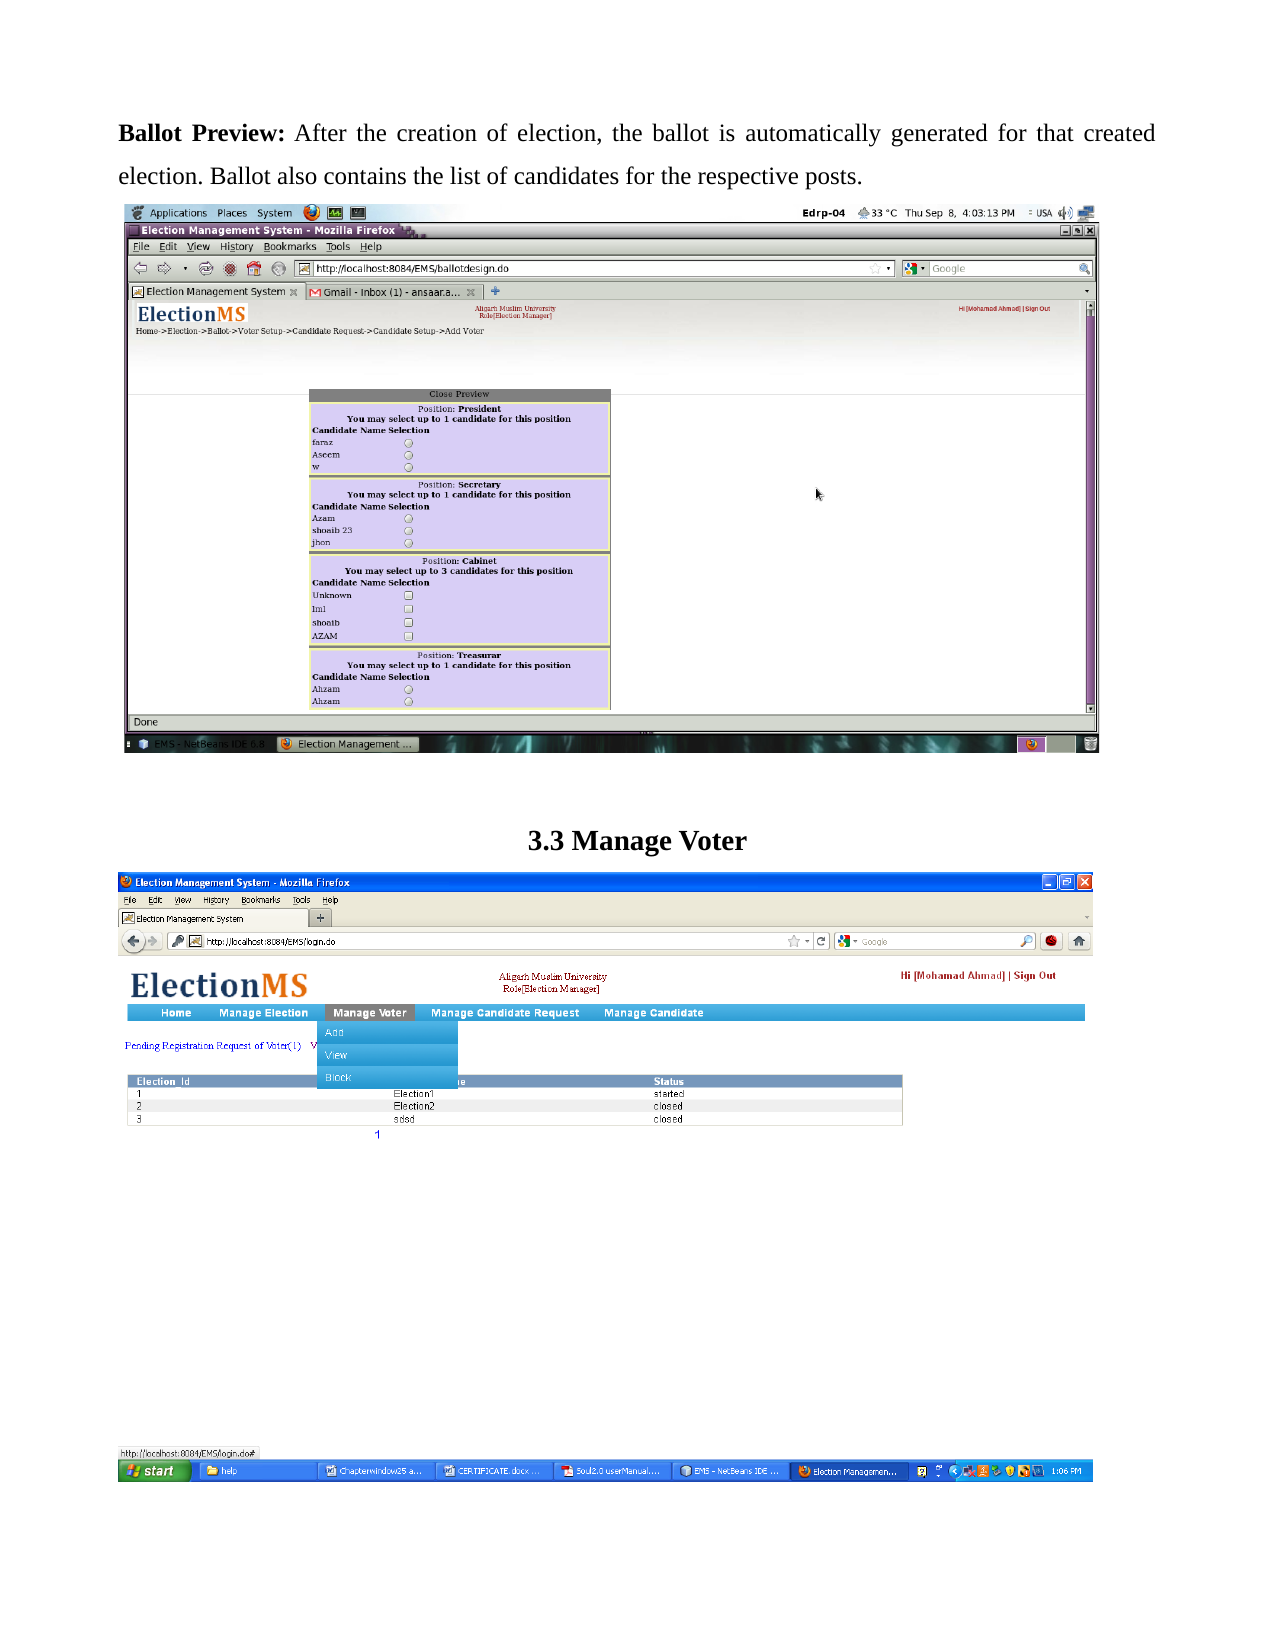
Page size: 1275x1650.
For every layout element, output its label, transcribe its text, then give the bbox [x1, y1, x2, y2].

picture [118, 872, 1093, 1482]
text 3.3 Manage Voter [118, 823, 1157, 856]
picture [124, 204, 1100, 753]
text Ballot Preview: After the creation of election, the ballot is automatically generated for that created election. Ballot also contains the list of candidates for the respective posts. [118, 118, 1157, 190]
